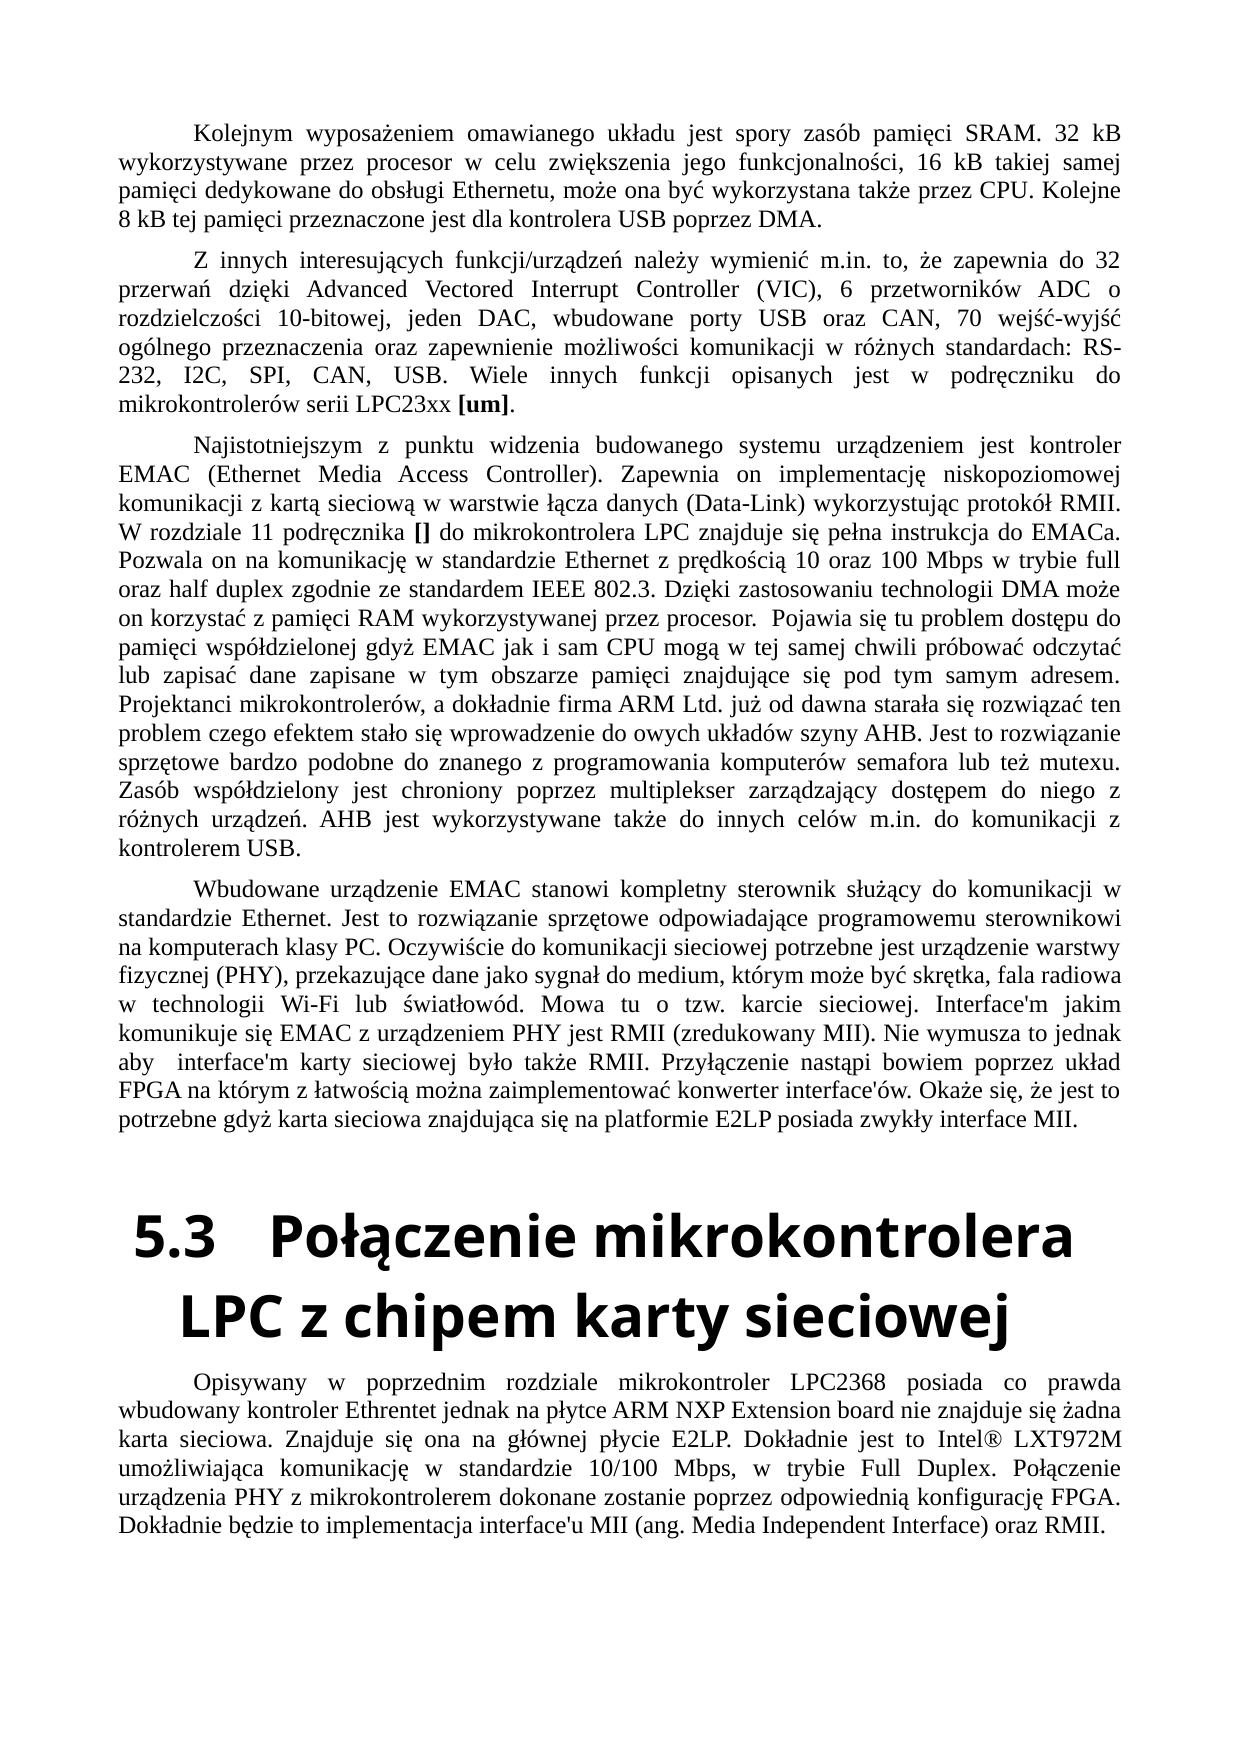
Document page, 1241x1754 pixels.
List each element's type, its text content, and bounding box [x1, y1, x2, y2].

text Opisywany w poprzednim rozdziale mikrokontroler LPC2368 posiada co prawda wbudowany kontroler Ethrentet jednak na płytce ARM NXP Extension board nie znajduje się żadna karta sieciowa. Znajduje się ona na głównej płycie E2LP. Dokładnie jest to Intel® LXT972M umożliwiająca komunikację w standardzie 10/100 Mbps, w trybie Full Duplex. Połączenie urządzenia PHY z mikrokontrolerem dokonane zostanie poprzez odpowiednią konfigurację FPGA. Dokładnie będzie to implementacja interface'u MII (ang. Media Independent Interface) oraz RMII. [118, 1367, 1122, 1539]
text Kolejnym wyposażeniem omawianego układu jest spory zasób pamięci SRAM. 32 kB wykorzystywane przez procesor w celu zwiększenia jego funkcjonalności, 16 kB takiej samej pamięci dedykowane do obsługi Ethernetu, może ona być wykorzystana także przez CPU. Kolejne 8 kB tej pamięci przeznaczone jest dla kontrolera USB poprzez DMA. [118, 118, 1122, 233]
subtitle Połączenie mikrokontrolera LPC z chipem karty sieciowej [118, 1195, 1122, 1354]
text Wbudowane urządzenie EMAC stanowi kompletny sterownik służący do komunikacji w standardzie Ethernet. Jest to rozwiązanie sprzętowe odpowiadające programowemu sterownikowi na komputerach klasy PC. Oczywiście do komunikacji sieciowej potrzebne jest urządzenie warstwy fizycznej (PHY), przekazujące dane jako sygnał do medium, którym może być skrętka, fala radiowa w technologii Wi-Fi lub światłowód. Mowa tu o tzw. karcie sieciowej. Interface'm jakim komunikuje się EMAC z urządzeniem PHY jest RMII (zredukowany MII). Nie wymusza to jednak aby interface'm karty sieciowej było także RMII. Przyłączenie nastąpi bowiem poprzez układ FPGA na którym z łatwością można zaimplementować konwerter interface'ów. Okaże się, że jest to potrzebne gdyż karta sieciowa znajdująca się na platformie E2LP posiada zwykły interface MII. [118, 874, 1122, 1133]
text Z innych interesujących funkcji/urządzeń należy wymienić m.in. to, że zapewnia do 32 przerwań dzięki Advanced Vectored Interrupt Controller (VIC), 6 przetworników ADC o rozdzielczości 10-bitowej, jeden DAC, wbudowane porty USB oraz CAN, 70 wejść-wyjść ogólnego przeznaczenia oraz zapewnienie możliwości komunikacji w różnych standardach: RS-232, I2C, SPI, CAN, USB. Wiele innych funkcji opisanych jest w podręczniku do mikrokontrolerów serii LPC23xx [um]. [118, 246, 1122, 418]
text Najistotniejszym z punktu widzenia budowanego systemu urządzeniem jest kontroler EMAC (Ethernet Media Access Controller). Zapewnia on implementację niskopoziomowej komunikacji z kartą sieciową w warstwie łącza danych (Data-Link) wykorzystując protokół RMII. W rozdziale 11 podręcznika [] do mikrokontrolera LPC znajduje się pełna instrukcja do EMACa. Pozwala on na komunikację w standardzie Ethernet z prędkością 10 oraz 100 Mbps w trybie full oraz half duplex zgodnie ze standardem IEEE 802.3. Dzięki zastosowaniu technologii DMA może on korzystać z pamięci RAM wykorzystywanej przez procesor. Pojawia się tu problem dostępu do pamięci współdzielonej gdyż EMAC jak i sam CPU mogą w tej samej chwili próbować odczytać lub zapisać dane zapisane w tym obszarze pamięci znajdujące się pod tym samym adresem. Projektanci mikrokontrolerów, a dokładnie firma ARM Ltd. już od dawna starała się rozwiązać ten problem czego efektem stało się wprowadzenie do owych układów szyny AHB. Jest to rozwiązanie sprzętowe bardzo podobne do znanego z programowania komputerów semafora lub też mutexu. Zasób współdzielony jest chroniony poprzez multiplekser zarządzający dostępem do niego z różnych urządzeń. AHB jest wykorzystywane także do innych celów m.in. do komunikacji z kontrolerem USB. [118, 431, 1122, 862]
